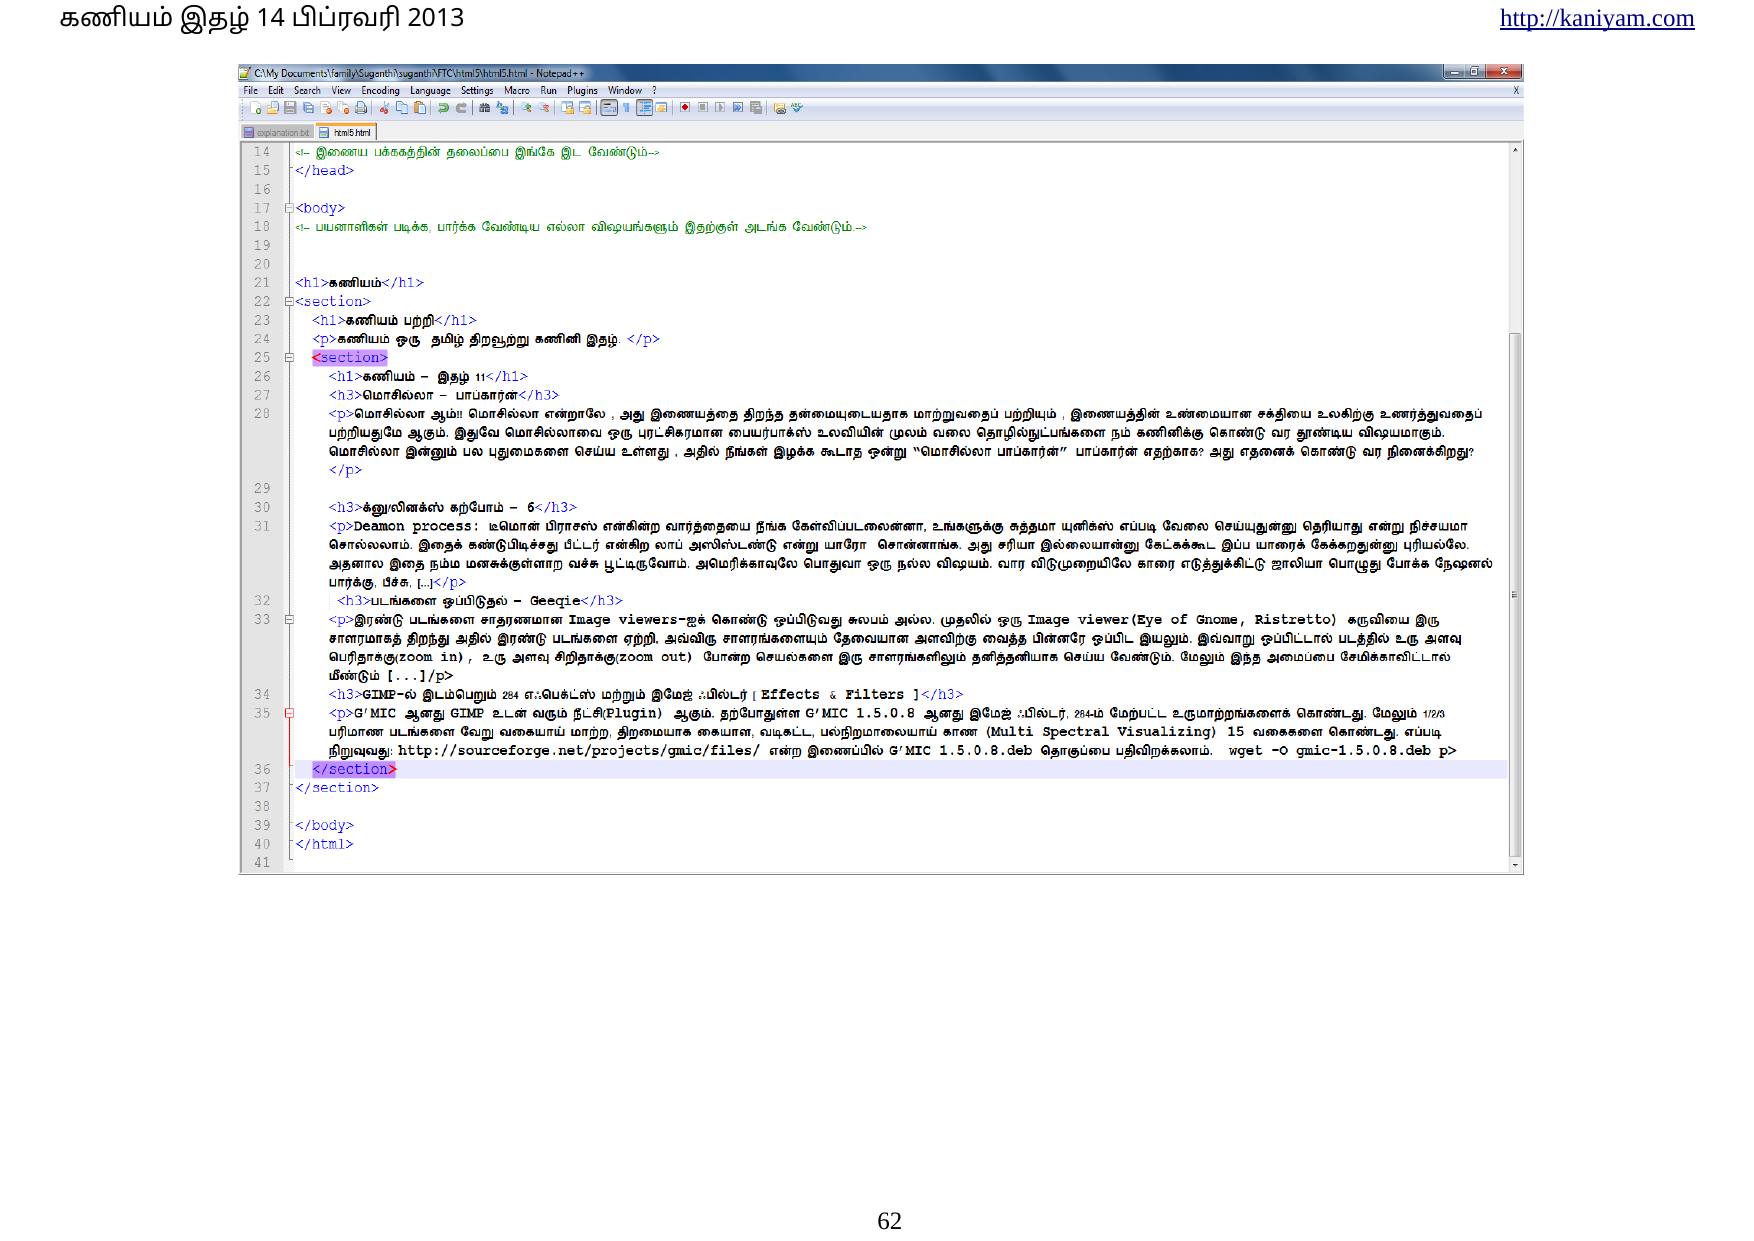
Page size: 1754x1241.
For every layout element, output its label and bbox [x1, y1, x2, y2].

picture [238, 64, 1524, 875]
